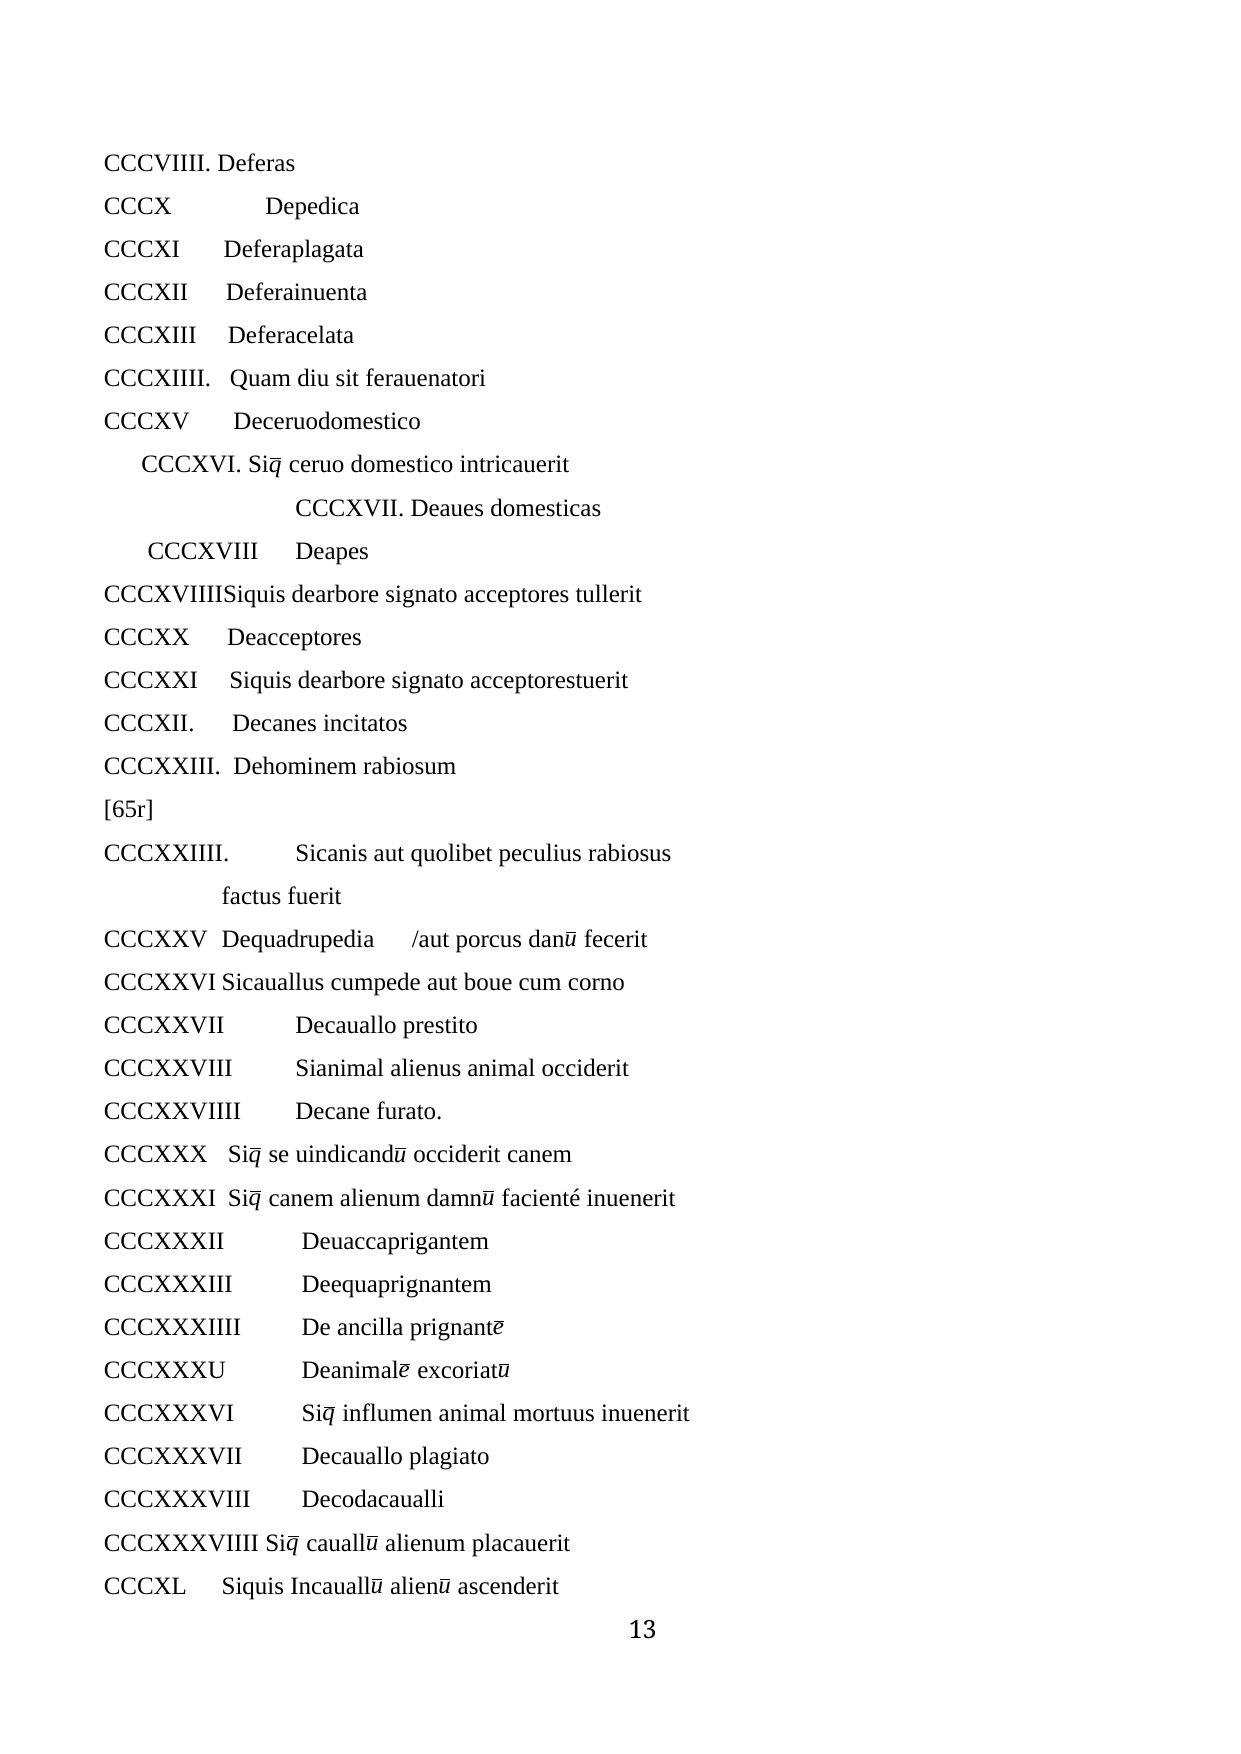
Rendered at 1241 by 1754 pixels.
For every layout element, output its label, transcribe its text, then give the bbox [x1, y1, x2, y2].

text CCCXVI. Si ceruo domestico intricauerit [103, 449, 1211, 478]
text CCCVIIII. Deferas [103, 148, 1211, 176]
text CCCX Depedica [103, 191, 1211, 219]
text [65r] [103, 794, 1211, 823]
text CCCXXXVII Decauallo plagiato [103, 1441, 1211, 1470]
text CCCXII. Decanes incitatos [103, 708, 1211, 737]
text CCCXV Deceruodomestico [103, 406, 1211, 435]
text CCCXVIII Deapes [103, 536, 1211, 564]
text CCCXXIII. Dehominem rabiosum [103, 751, 1211, 780]
text CCCXII Deferainuenta [103, 277, 1211, 306]
text CCCXVII. Deaues domesticas [103, 493, 1211, 521]
text CCCXXI Siquis dearbore signato acceptorestuerit [103, 665, 1211, 694]
text CCCXXXI Si canem alienum damn facienté inuenerit [103, 1183, 1211, 1211]
text CCCXXVII Decauallo prestito [103, 1010, 1211, 1039]
text CCCXXXVIIII Si cauall alienum placauerit [103, 1528, 1211, 1556]
text CCCXX Deacceptores [103, 622, 1211, 651]
text CCCXXXVI Si influmen animal mortuus inuenerit [103, 1398, 1211, 1427]
text factus fuerit [103, 881, 1211, 909]
text CCCXXXU Deanimal excoriat [103, 1355, 1211, 1384]
text CCCXXVIIII Decane furato. [103, 1096, 1211, 1125]
text CCCXXXVIII Decodacaualli [103, 1484, 1211, 1513]
text CCCXXXIIII De ancilla prignant [103, 1312, 1211, 1341]
text CCCXI Deferaplagata [103, 234, 1211, 263]
text CCCXXVI Sicauallus cumpede aut boue cum corno [103, 967, 1211, 996]
text CCCXXIIII. Sicanis aut quolibet peculius rabiosus [103, 838, 1211, 866]
text CCCXXXIII Deequaprignantem [103, 1269, 1211, 1298]
text CCCXVIIIISiquis dearbore signato acceptores tullerit [103, 579, 1211, 608]
text CCCXXV Dequadrupedia /aut porcus dan fecerit [103, 924, 1211, 953]
text CCCXXXII Deuaccaprigantem [103, 1226, 1211, 1254]
text CCCXL Siquis Incauall alien ascenderit [103, 1571, 1211, 1599]
text CCCXIII Deferacelata [103, 320, 1211, 349]
text CCCXXX Si se uindicand occiderit canem [103, 1139, 1211, 1168]
text CCCXXVIII Sianimal alienus animal occiderit [103, 1053, 1211, 1082]
text CCCXIIII. Quam diu sit ferauenatori [103, 363, 1211, 392]
